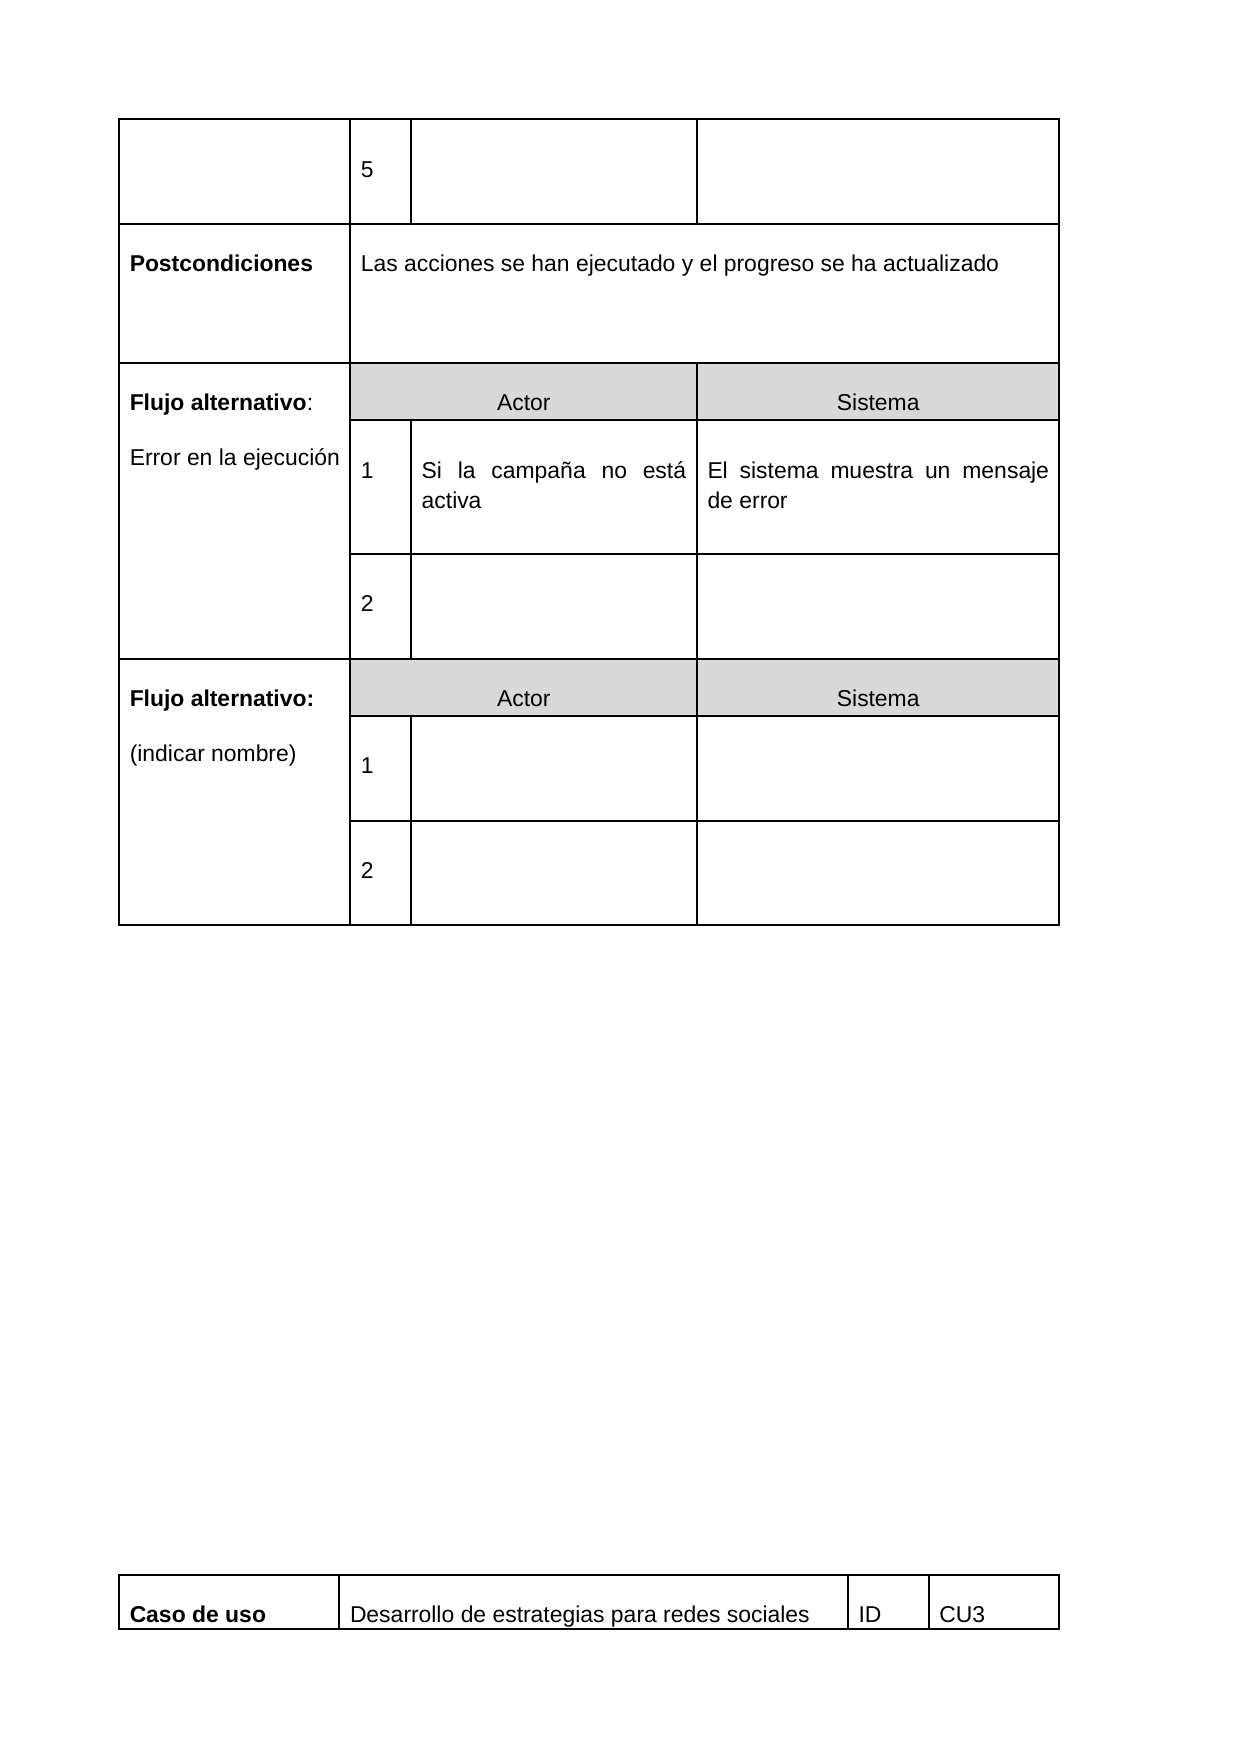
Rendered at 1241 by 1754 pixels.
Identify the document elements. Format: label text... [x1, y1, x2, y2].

table_cell [697, 926, 842, 977]
table_cell [412, 120, 696, 223]
table_cell Si la campaña no está activa [412, 421, 696, 553]
table_cell Las acciones se han ejecutado y el progreso se ha actualizado [351, 225, 1058, 362]
table_cell Flujo alternativo: Error en la ejecución [120, 364, 349, 657]
table_cell 2 [351, 822, 410, 924]
table_cell Sistema [698, 364, 1058, 419]
table_cell [842, 926, 927, 977]
table_cell [698, 555, 1058, 657]
table_cell Postcondiciones [120, 225, 349, 362]
table_cell Sistema [698, 660, 1058, 715]
table_cell [411, 926, 697, 977]
table_cell [412, 822, 696, 924]
table_cell 2 [351, 555, 410, 657]
table_cell [698, 717, 1058, 819]
table_header ID [849, 1576, 928, 1628]
table_cell Flujo alternativo: (indicar nombre) [120, 660, 349, 924]
table_cell [927, 926, 1059, 977]
table_cell [698, 120, 1058, 223]
table_cell Actor [351, 364, 696, 419]
table_cell [412, 717, 696, 819]
table_header CU3 [930, 1576, 1058, 1628]
table_header Caso de uso [120, 1576, 338, 1628]
table_cell Actor [351, 660, 696, 715]
table_header Desarrollo de estrategias para redes sociales [340, 1576, 847, 1628]
table_cell [412, 555, 696, 657]
table_cell [698, 822, 1058, 924]
table_cell El sistema muestra un mensaje de error [698, 421, 1058, 553]
table_cell [119, 926, 350, 977]
table_cell 5 [351, 120, 410, 223]
table_cell 1 [351, 717, 410, 819]
table_cell [350, 926, 411, 977]
table_cell 1 [351, 421, 410, 553]
